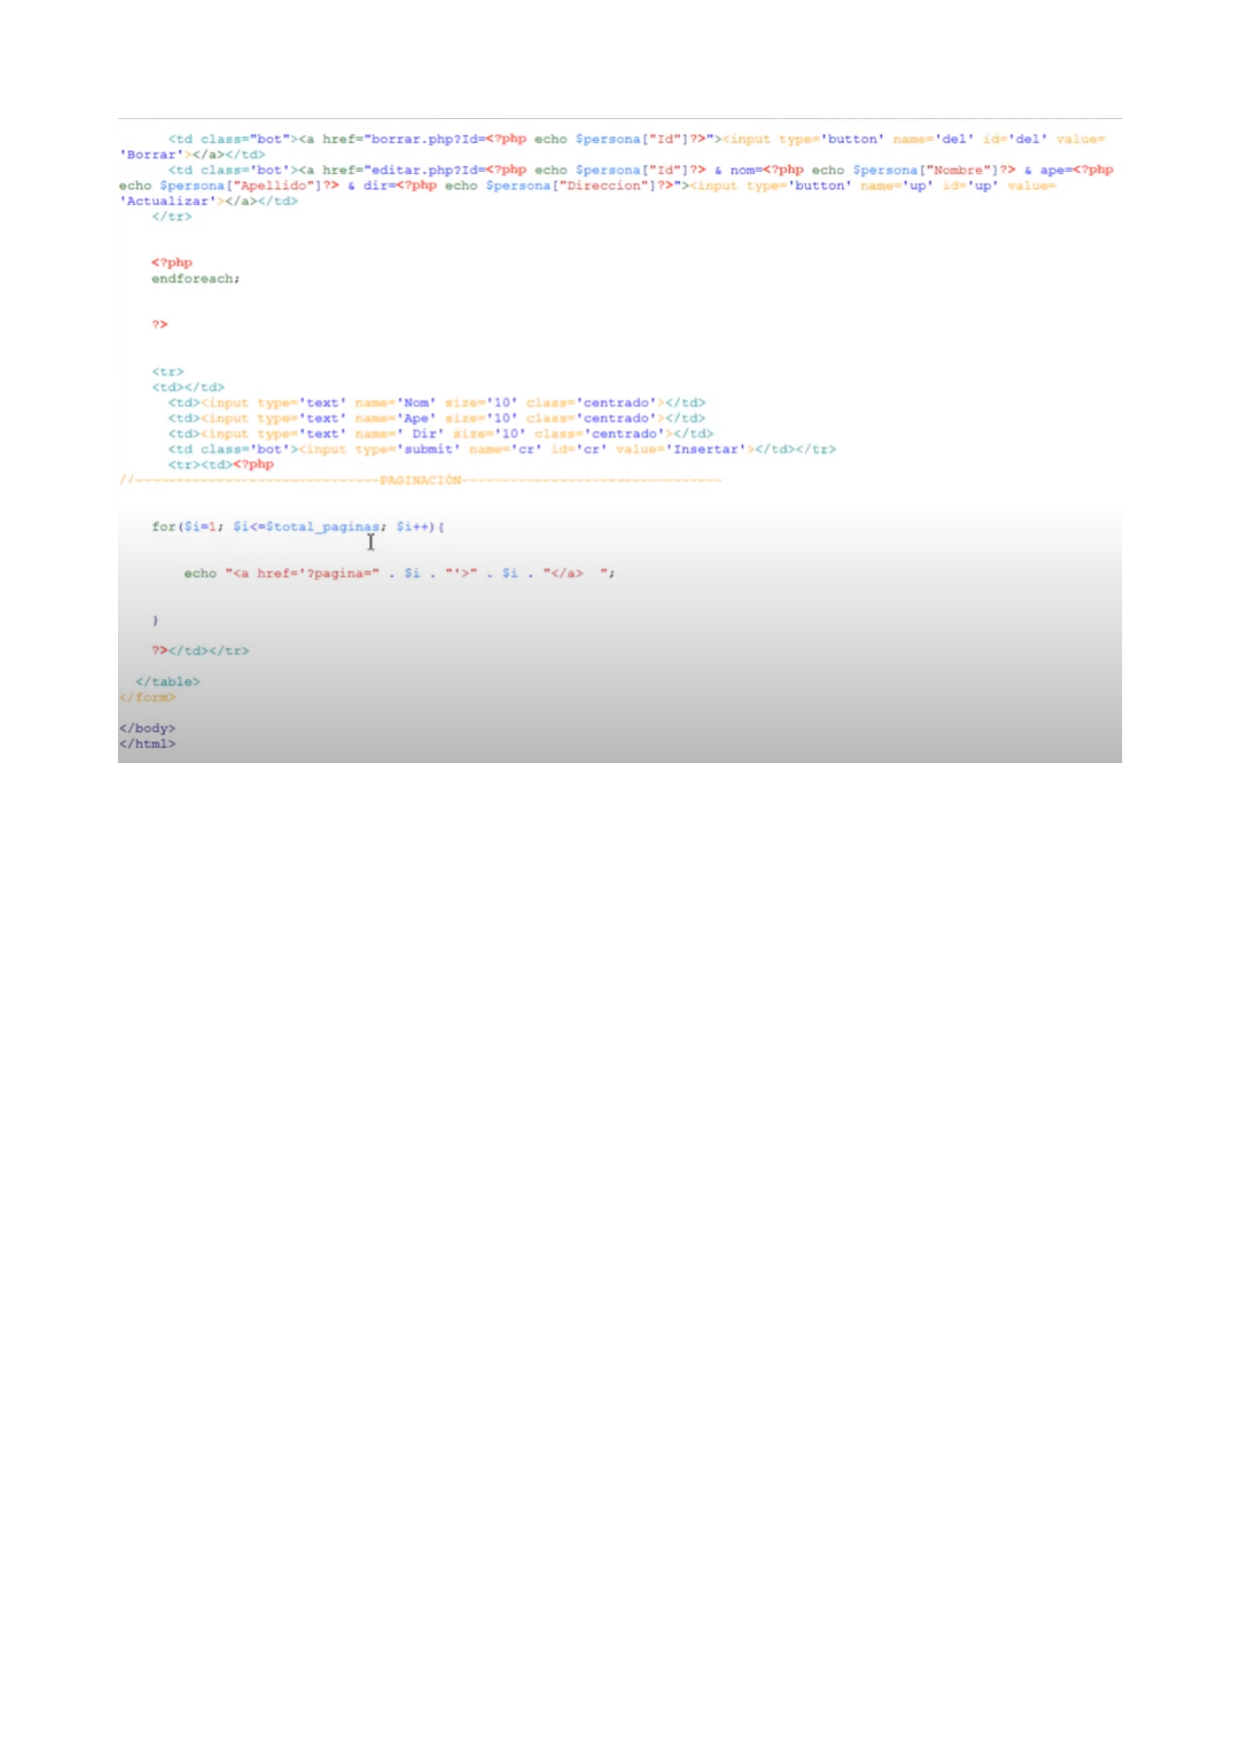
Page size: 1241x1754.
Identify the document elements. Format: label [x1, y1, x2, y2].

picture [118, 118, 1123, 763]
